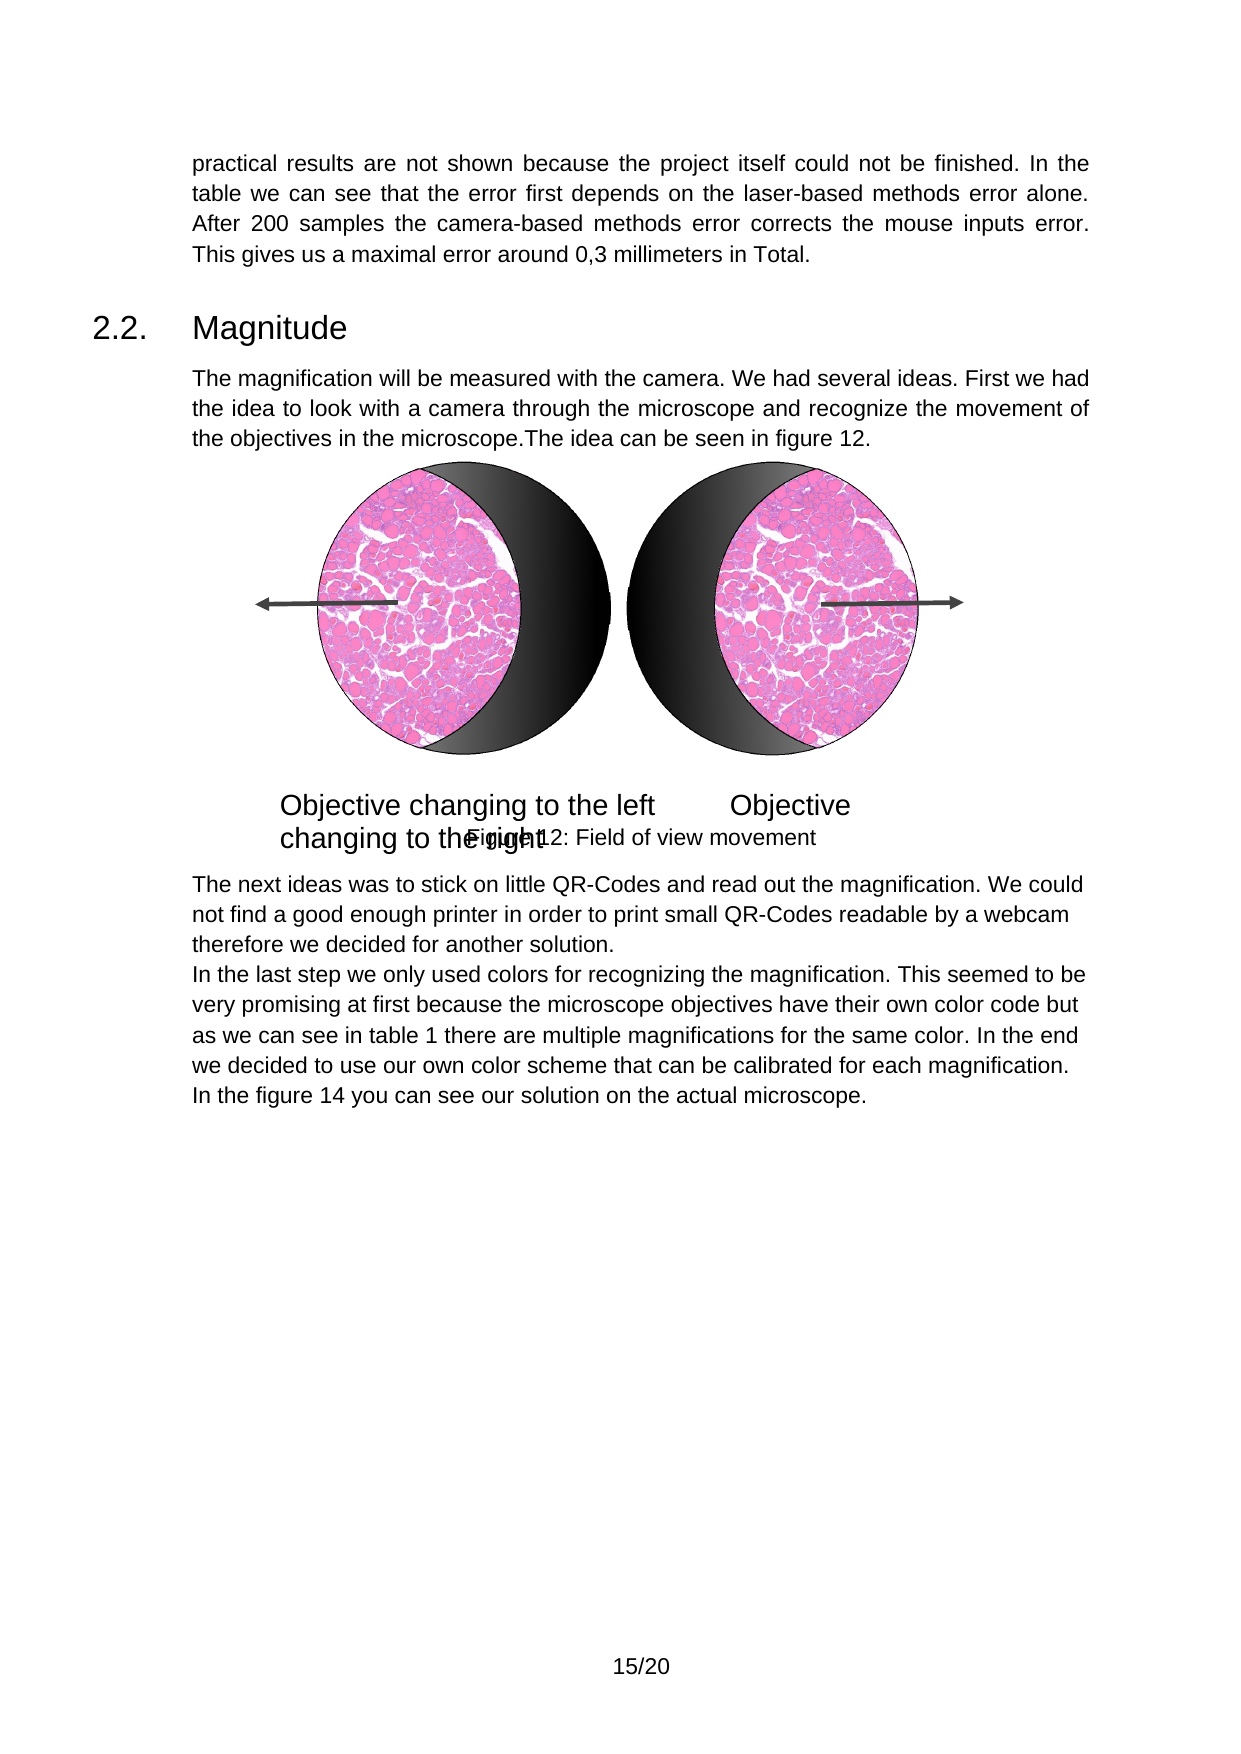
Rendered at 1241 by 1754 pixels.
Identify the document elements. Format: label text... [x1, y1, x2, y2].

subtitle Magnitude [148, 308, 1090, 347]
text The magnification will be measured with the camera. We had several ideas. First we had the idea to look with a camera through the microscope and recognize the movement of the objectives in the microscope.The idea can be seen in figure 12. [192, 365, 1090, 452]
text In the last step we only used colors for recognizing the magnification. This seemed to be very promising at first because the microscope objectives have their own color code but as we can see in table 1 there are multiple magnifications for the same color. In the end we decided to use our own color scheme that can be calibrated for each magnification. In the figure 14 you can see our solution on the actual microscope. [192, 961, 1090, 1108]
picture [228, 455, 613, 778]
text Figure 12: Field of view movement [192, 823, 1090, 850]
picture [625, 455, 1010, 778]
text The next ideas was to stick on little QR-Codes and read out the magnification. We could not find a good enough printer in order to print small QR-Codes readable by a webcam therefore we decided for another solution. [192, 871, 1090, 957]
text practical results are not shown because the project itself could not be finished. In the table we can see that the error first depends on the laser-based methods error alone. After 200 samples the camera-based methods error corrects the mouse inputs error. This gives us a maximal error around 0,3 millimeters in Total. [192, 150, 1090, 267]
